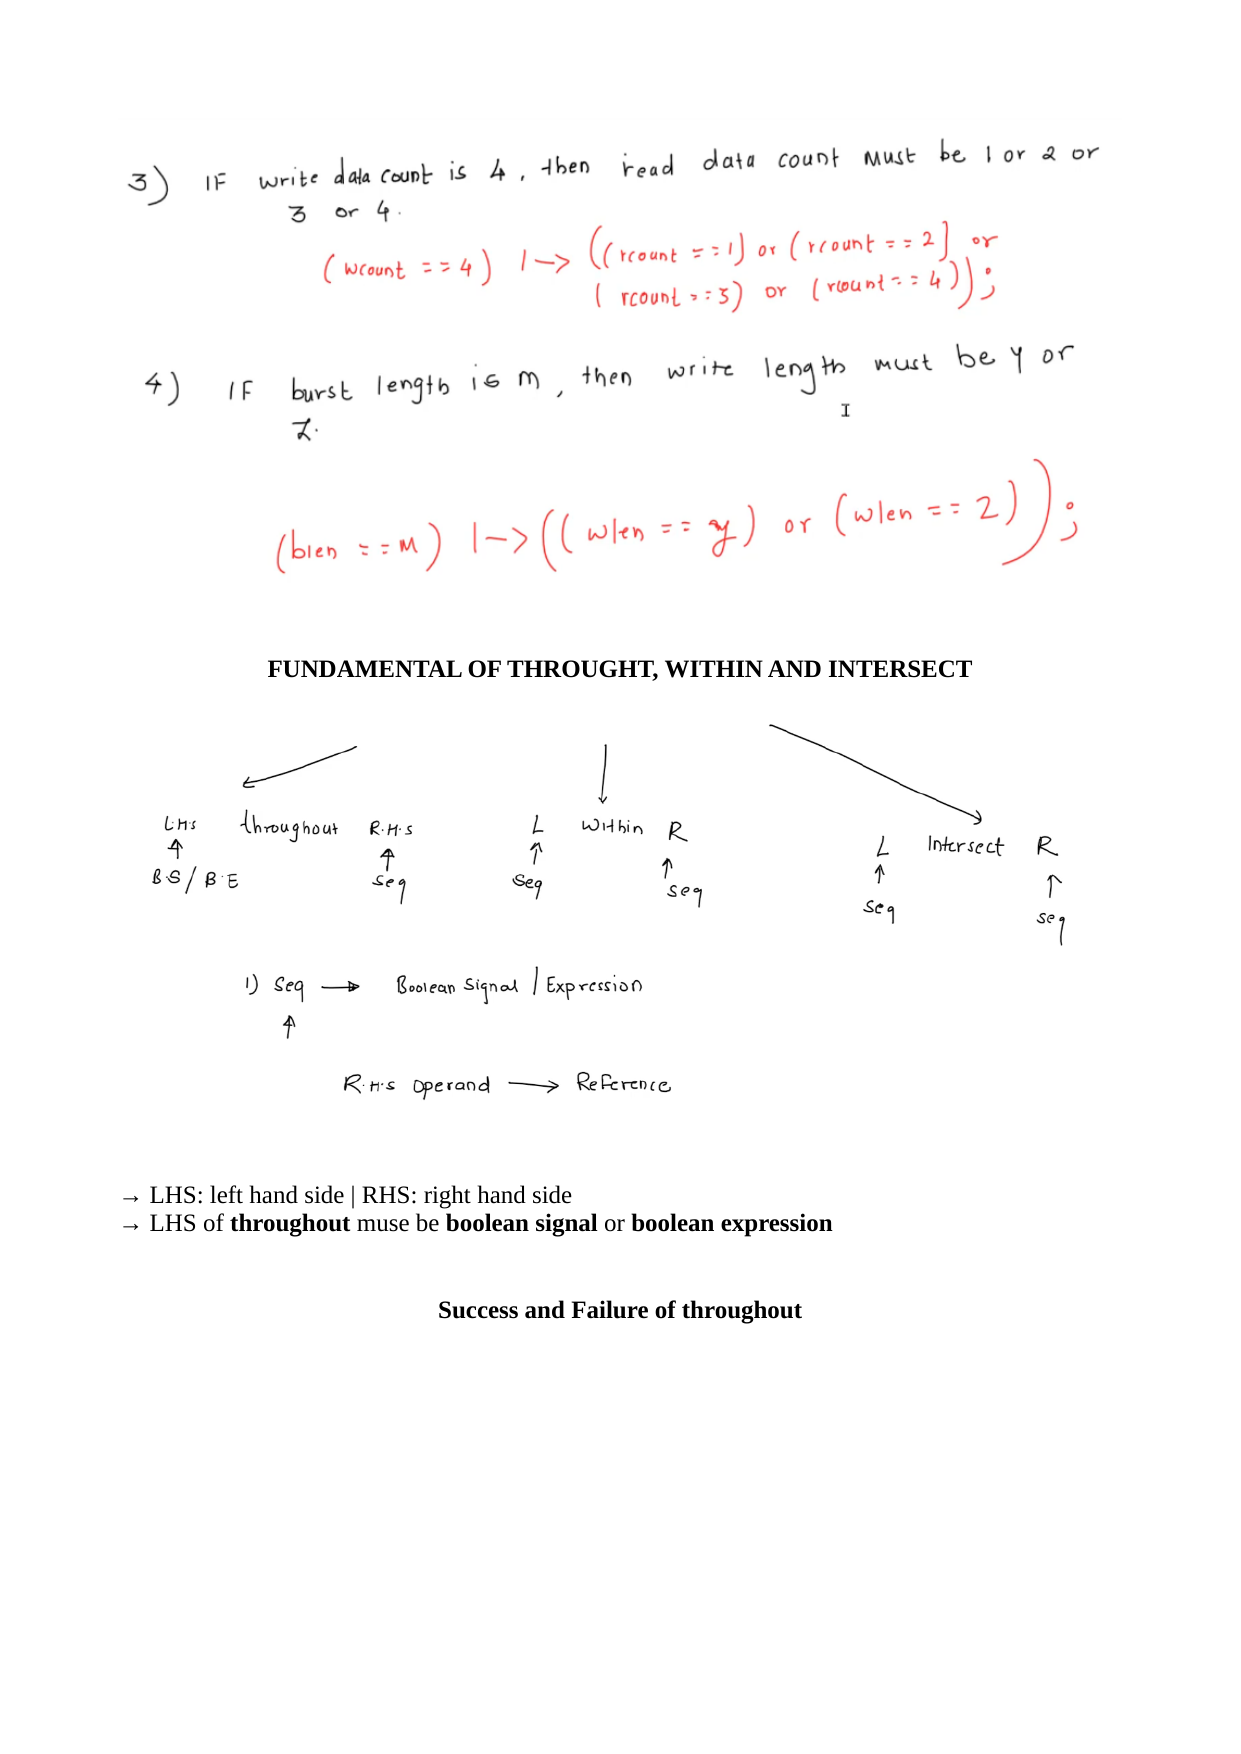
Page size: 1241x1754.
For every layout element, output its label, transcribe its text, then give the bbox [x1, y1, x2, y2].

text FUNDAMENTAL OF THROUGHT, WITHIN AND INTERSECT [118, 654, 1122, 683]
picture [118, 711, 1123, 1123]
picture [118, 118, 1123, 597]
text → LHS of throughout muse be boolean signal or boolean expression [118, 1208, 1122, 1237]
text → LHS: left hand side | RHS: right hand side [118, 1180, 1122, 1208]
text Success and Failure of throughout [118, 1295, 1122, 1323]
